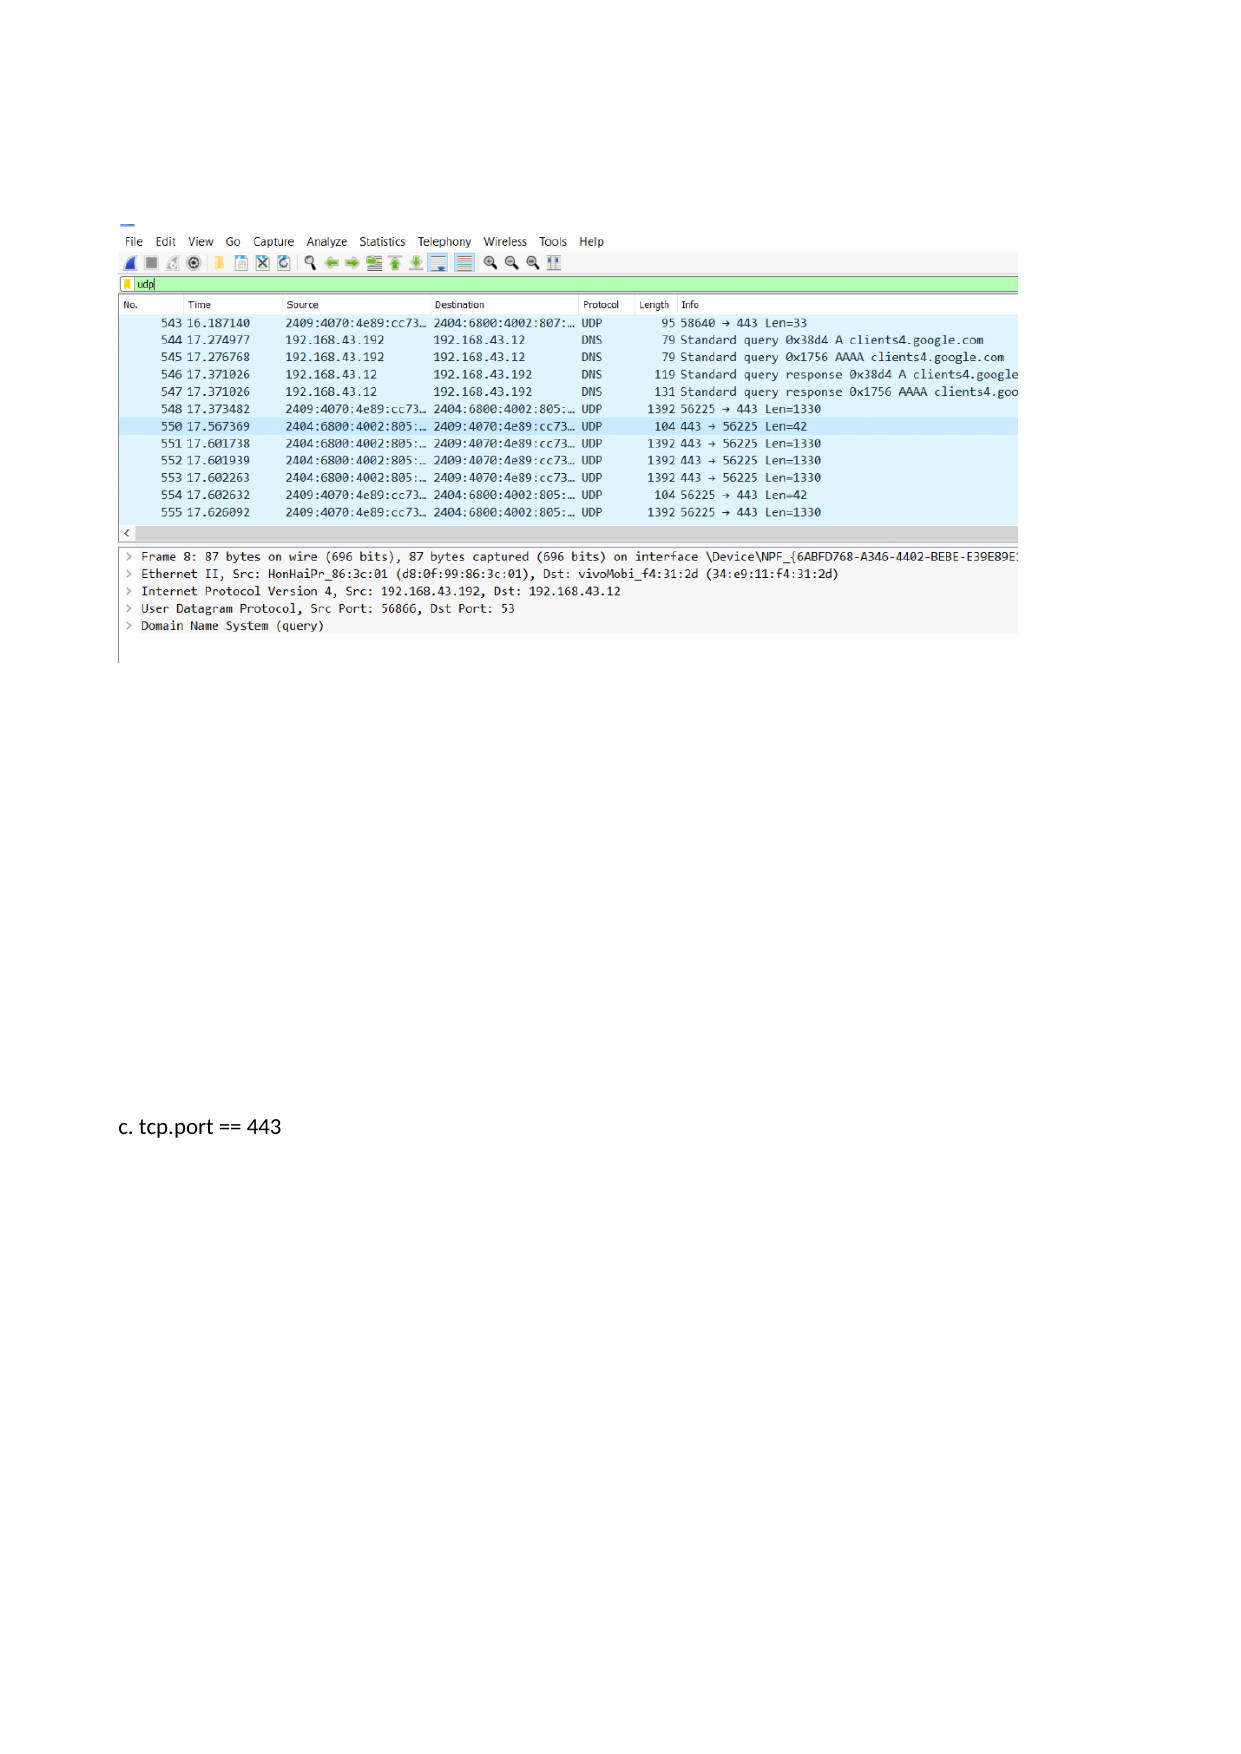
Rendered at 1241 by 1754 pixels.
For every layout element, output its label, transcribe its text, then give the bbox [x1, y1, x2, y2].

text c. tcp.port == 443 [118, 1112, 1122, 1140]
